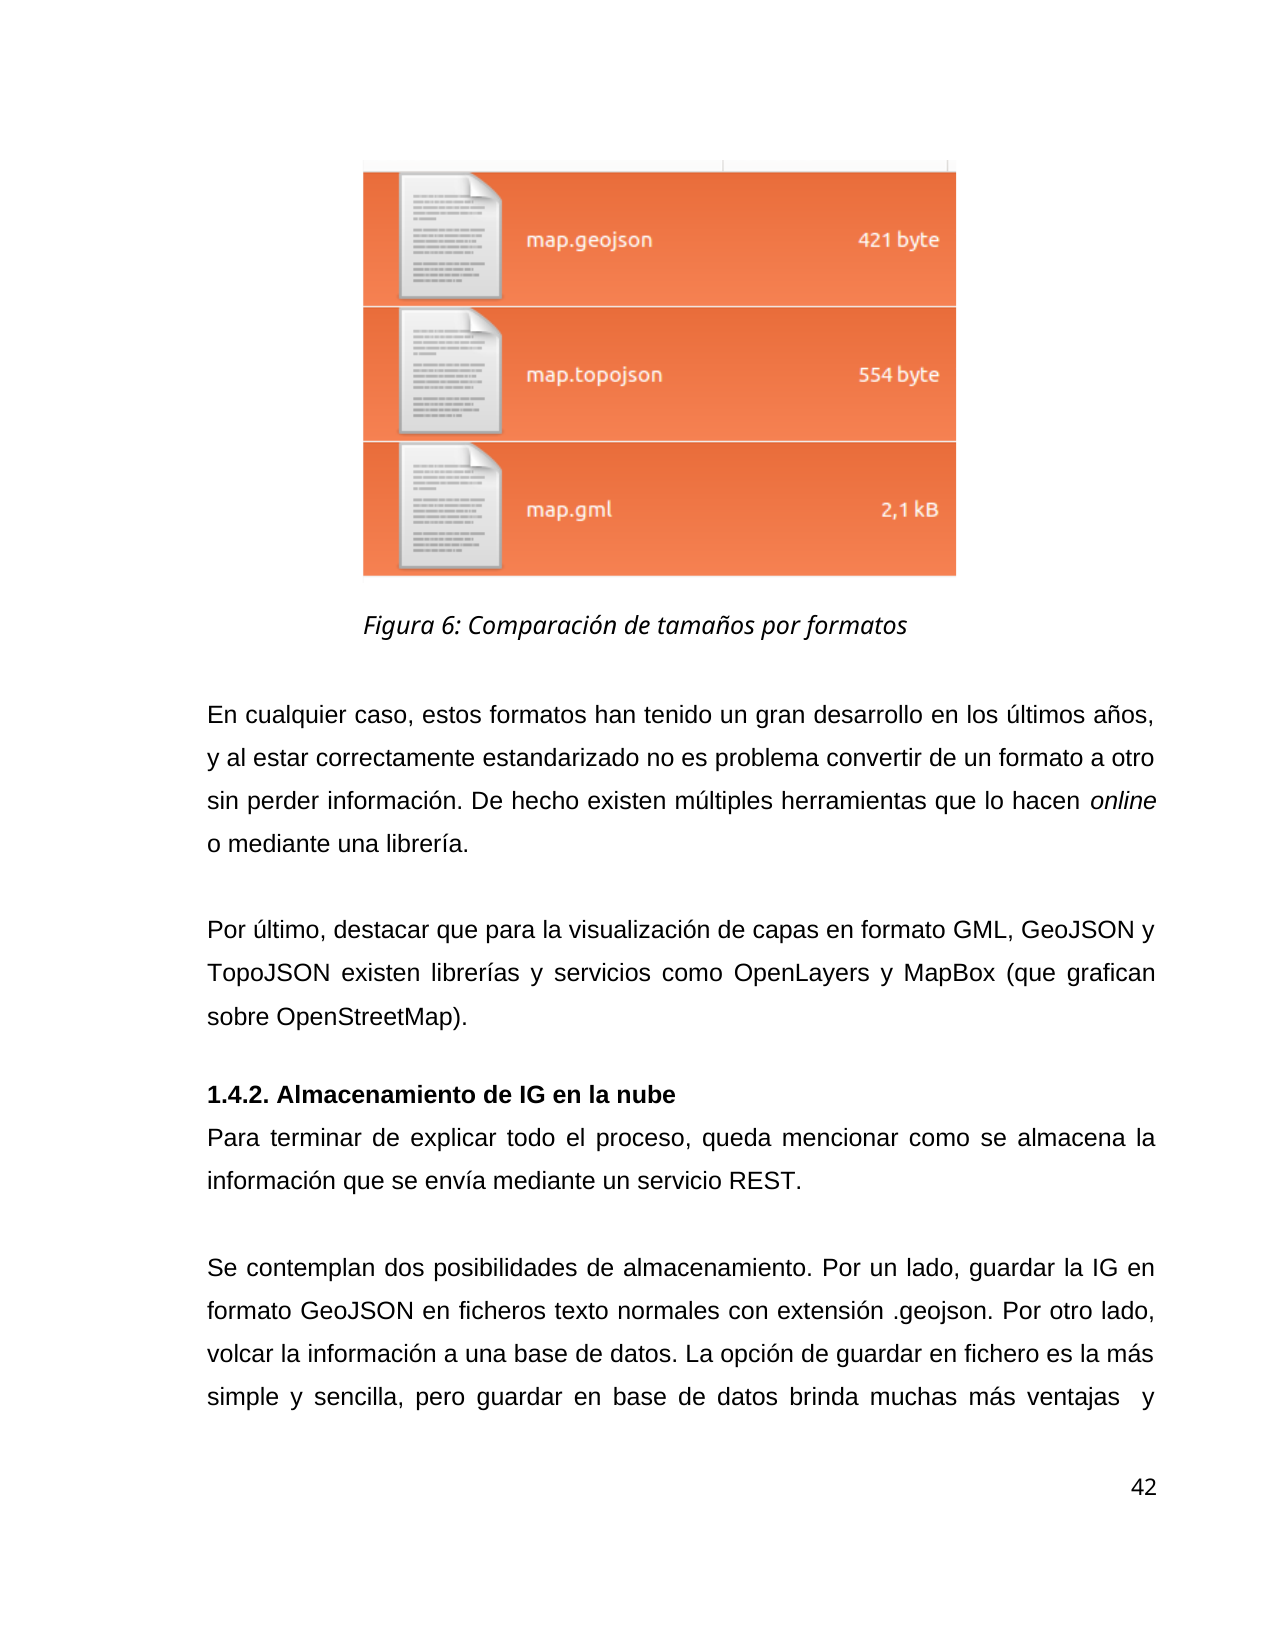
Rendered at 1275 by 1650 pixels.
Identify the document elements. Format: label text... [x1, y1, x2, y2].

picture [362, 160, 957, 583]
text 1.4.2. Almacenamiento de IG en la nube [207, 1080, 1157, 1109]
text Se contemplan dos posibilidades de almacenamiento. Por un lado, guardar la IG en formato GeoJSON en ficheros texto normales con extensión .geojson. Por otro lado, volcar la información a una base de datos. La opción de guardar en fichero es la más simple y sencilla, pero guardar en base de datos brinda muchas más ventajas y [207, 1252, 1157, 1411]
text Para terminar de explicar todo el proceso, queda mencionar como se almacena la información que se envía mediante un servicio REST. [207, 1123, 1157, 1195]
text En cualquier caso, estos formatos han tenido un gran desarrollo en los últimos años, y al estar correctamente estandarizado no es problema convertir de un formato a otro sin perder información. De hecho existen múltiples herramientas que lo hacen online o mediante una librería. [207, 699, 1157, 858]
text Figura 6: Comparación de tamaños por formatos [363, 161, 1001, 642]
text Por último, destacar que para la visualización de capas en formato GML, GeoJSON y TopoJSON existen librerías y servicios como OpenLayers y MapBox (que grafican sobre OpenStreetMap). [207, 915, 1157, 1030]
